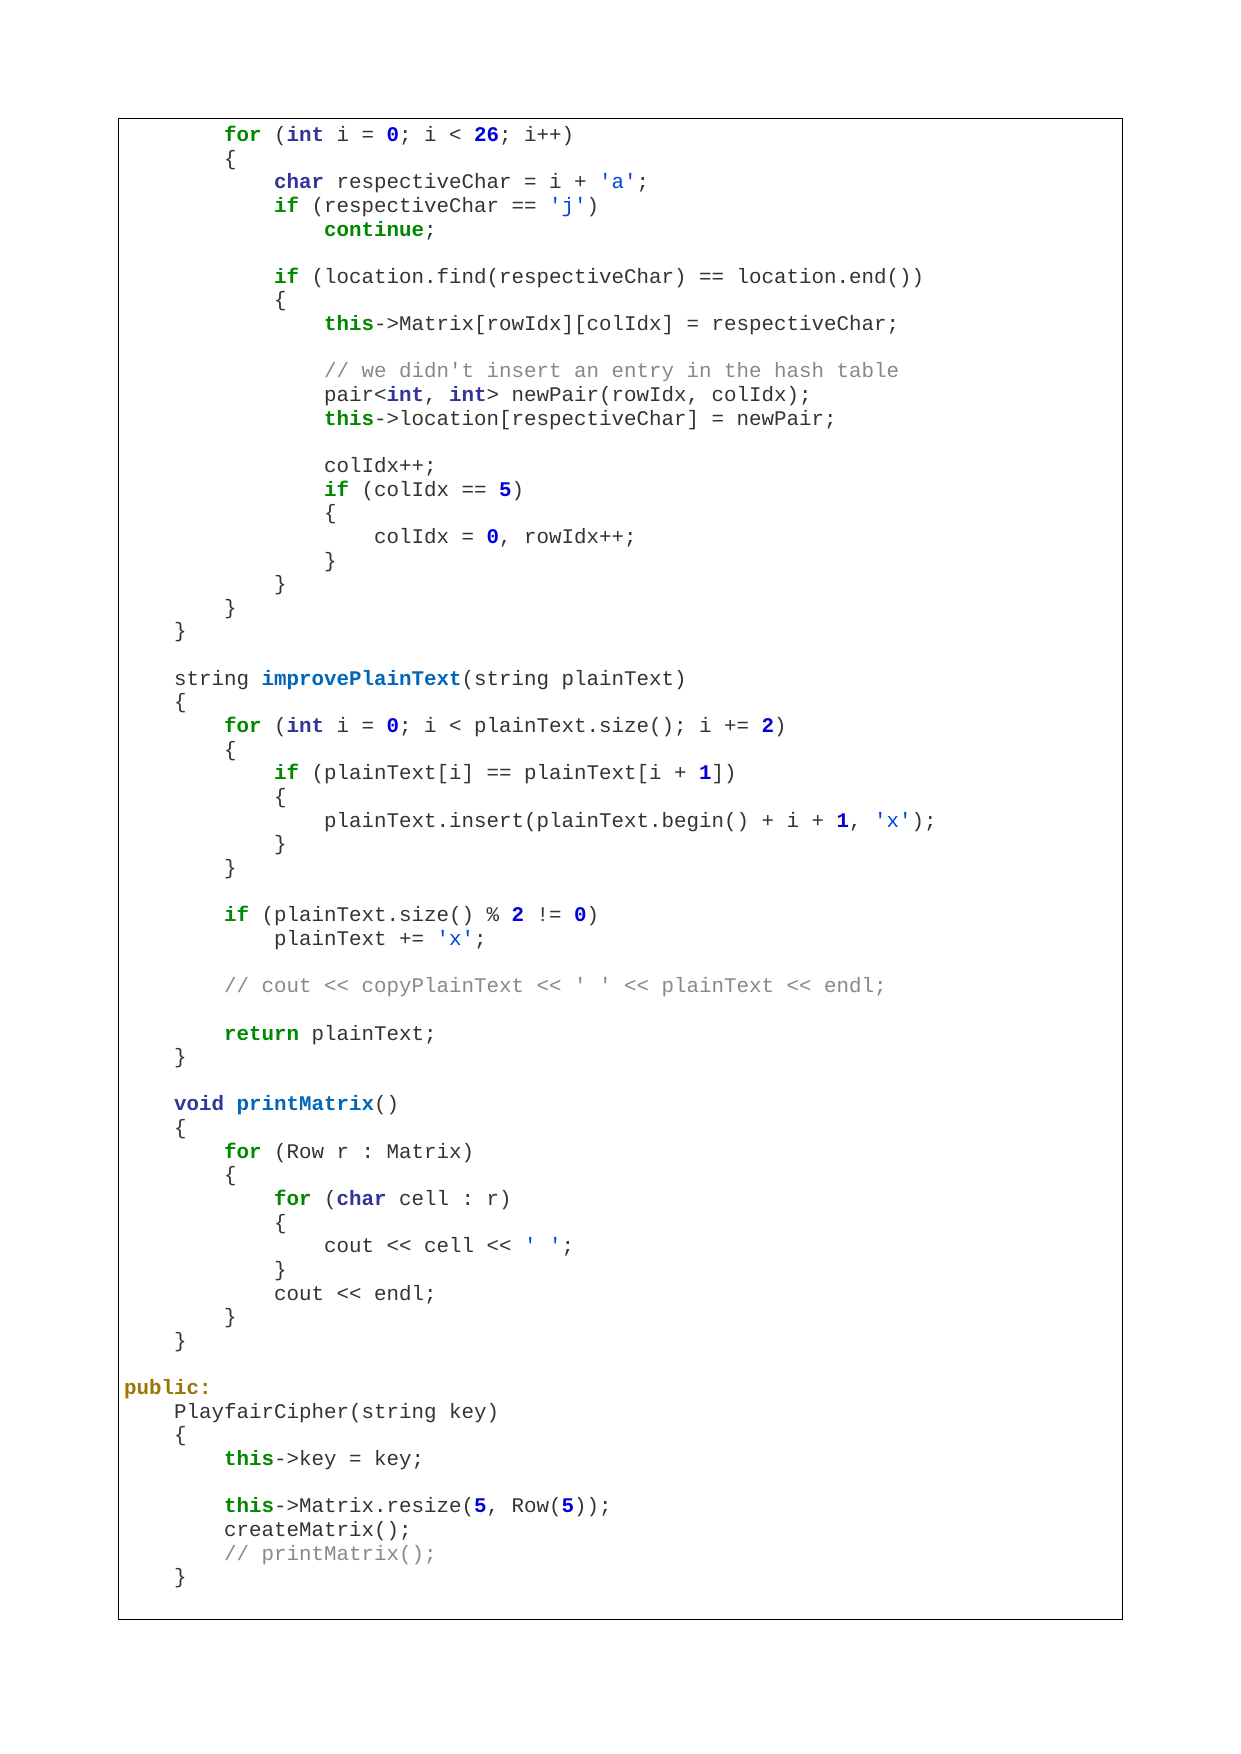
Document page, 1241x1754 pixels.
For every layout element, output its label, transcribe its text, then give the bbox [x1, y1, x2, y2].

table_header for (int i = 0; i < 26; i++) { char respectiveChar = i + 'a'; if (respectiveChar == 'j') continue; if (location.find(respectiveChar) == location.end()) { this->Matrix[rowIdx][colIdx] = respectiveChar; // we didn't insert an entry in the hash table pair<int, int> newPair(rowIdx, colIdx); this->location[respectiveChar] = newPair; colIdx++; if (colIdx == 5) { colIdx = 0, rowIdx++; } } } } string improvePlainText(string plainText) { for (int i = 0; i < plainText.size(); i += 2) { if (plainText[i] == plainText[i + 1]) { plainText.insert(plainText.begin() + i + 1, 'x'); } } if (plainText.size() % 2 != 0) plainText += 'x'; // cout << copyPlainText << ' ' << plainText << endl; return plainText; } void printMatrix() { for (Row r : Matrix) { for (char cell : r) { cout << cell << ' '; } cout << endl; } } public: PlayfairCipher(string key) { this->key = key; this->Matrix.resize(5, Row(5)); createMatrix(); // printMatrix(); } [119, 119, 1122, 1619]
